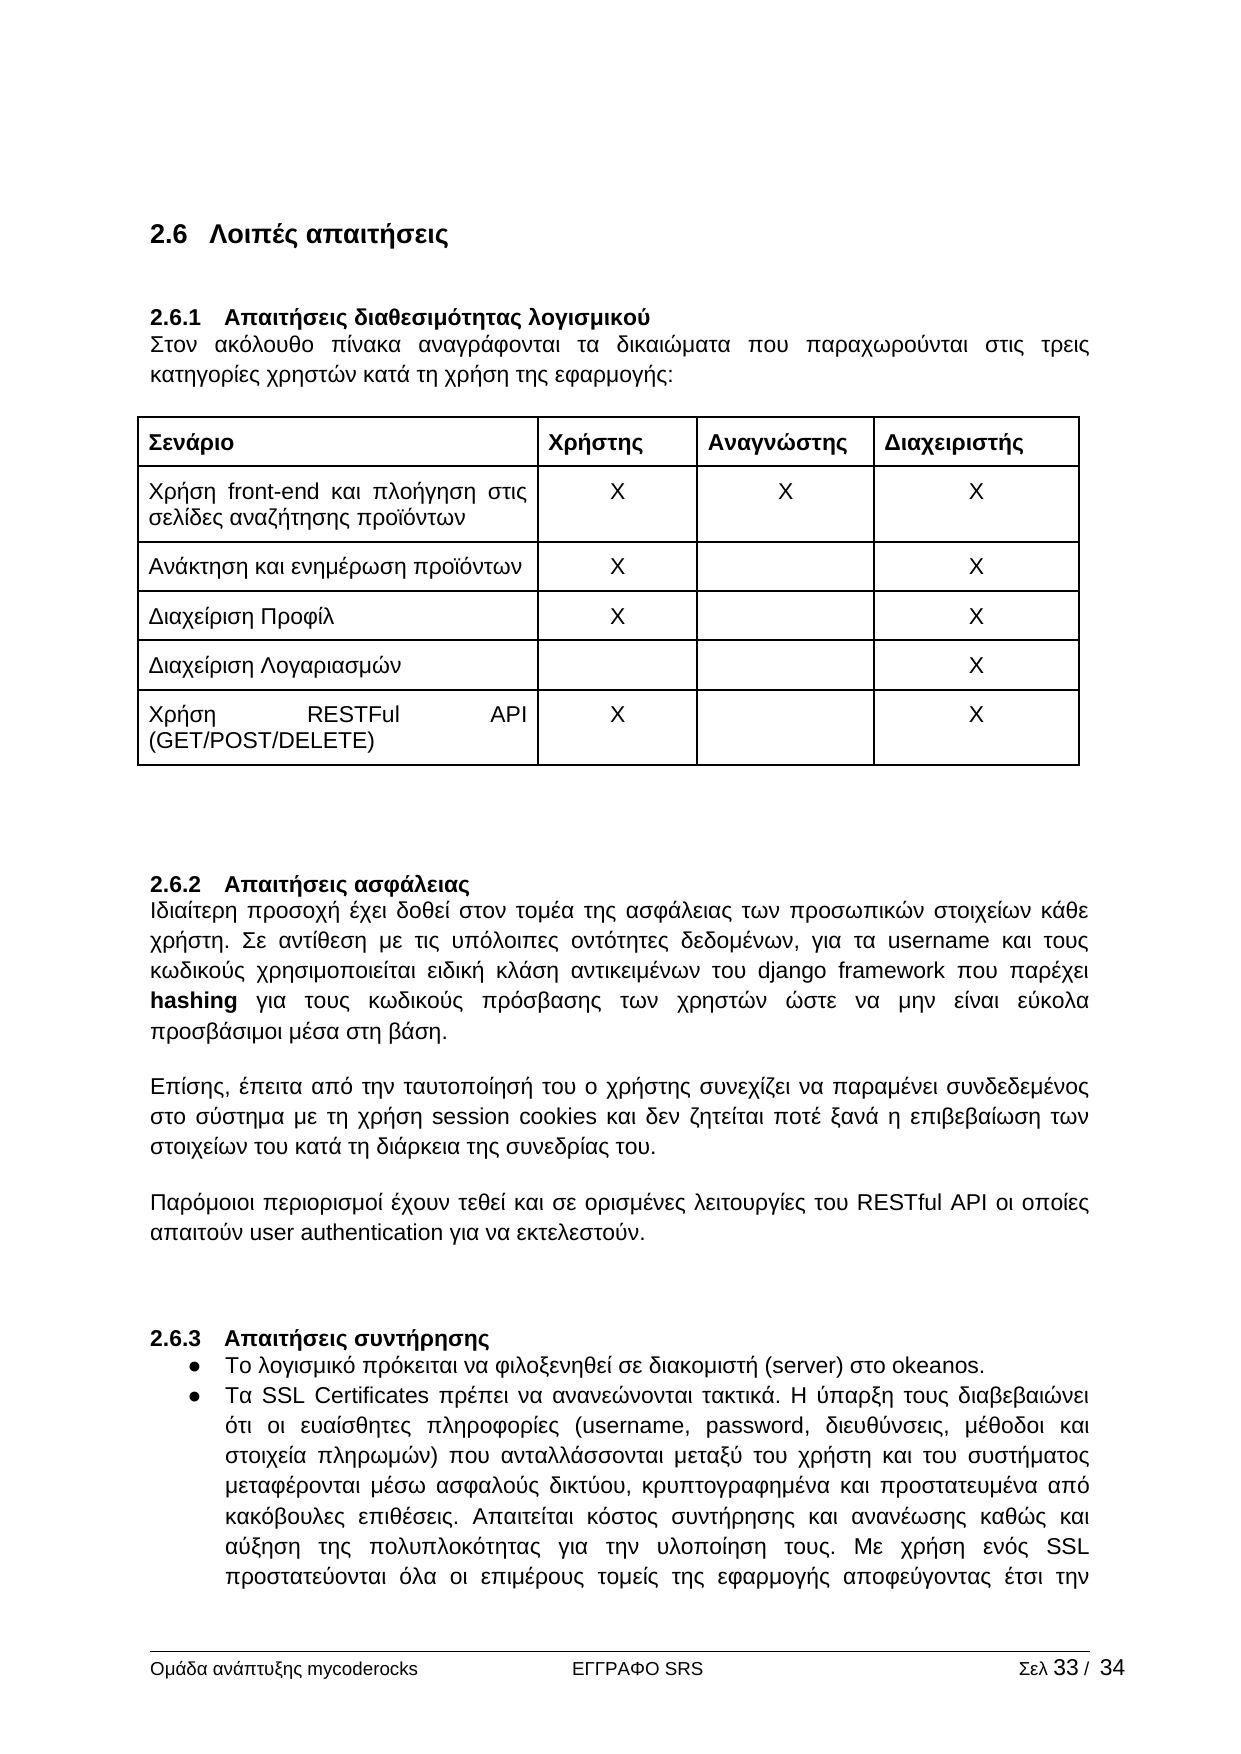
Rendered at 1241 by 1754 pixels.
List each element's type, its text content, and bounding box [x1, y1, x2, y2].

table_cell [698, 592, 873, 639]
table_cell Ανάκτηση και ενημέρωση προϊόντων [139, 543, 537, 590]
text Επίσης, έπειτα από την ταυτοποίησή του ο χρήστης συνεχίζει να παραμένει συνδεδεμένος στο σύστημα με τη χρήση session cookies και δεν ζητείται ποτέ ξανά η επιβεβαίωση των στοιχείων του κατά τη διάρκεια της συνεδρίας του. [150, 1073, 1090, 1160]
list Τα SSL Certificates πρέπει να ανανεώνονται τακτικά. H ύπαρξη τους διαβεβαιώνει ότι οι ευαίσθητες πληροφορίες (username, password, διευθύνσεις, μέθοδοι και στοιχεία πληρωμών) που ανταλλάσσονται μεταξύ του χρήστη και του συστήματος μεταφέρονται μέσω ασφαλούς δικτύου, κρυπτογραφημένα και προστατευμένα από κακόβουλες επιθέσεις. Απαιτείται κόστος συντήρησης και ανανέωσης καθώς και αύξηση της πολυπλοκότητας για την υλοποίηση τους. Με χρήση ενός SSL προστατεύονται όλα οι επιμέρους τομείς της εφαρμογής αποφεύγοντας έτσι την [187, 1382, 1090, 1589]
subtitle 2.6.3 Απαιτήσεις συντήρησης [150, 1325, 1090, 1352]
subtitle 2.6 Λοιπές απαιτήσεις [150, 218, 1090, 249]
text Ιδιαίτερη προσοχή έχει δοθεί στον τομέα της ασφάλειας των προσωπικών στοιχείων κάθε χρήστη. Σε αντίθεση με τις υπόλοιπες οντότητες δεδομένων, για τα username και τους κωδικούς χρησιμοποιείται ειδική κλάση αντικειμένων του django framework που παρέχει hashing για τους κωδικούς πρόσβασης των χρηστών ώστε να μην είναι εύκολα προσβάσιμοι μέσα στη βάση. [150, 897, 1090, 1044]
table_header Σενάριο [139, 418, 537, 465]
table_header Διαχειριστής [875, 418, 1078, 465]
table_cell [698, 543, 873, 590]
table_cell Χ [875, 543, 1078, 590]
table_cell Χ [875, 592, 1078, 639]
table_cell Διαχείριση Προφίλ [139, 592, 537, 639]
table_cell Χ [698, 467, 873, 541]
table_cell [698, 691, 873, 764]
subtitle 2.6.2 Απαιτήσεις ασφάλειας [150, 871, 1090, 897]
table_cell [698, 641, 873, 689]
table_cell [539, 641, 696, 689]
list Το λογισμικό πρόκειται να φιλοξενηθεί σε διακομιστή (server) στο okeanos. [187, 1352, 1090, 1378]
table_cell Χ [875, 641, 1078, 689]
table_cell Χ [539, 592, 696, 639]
table_cell Χ [539, 543, 696, 590]
table_cell Χ [875, 467, 1078, 541]
table_header Χρήστης [539, 418, 696, 465]
table_cell X [875, 691, 1078, 764]
table_header Αναγνώστης [698, 418, 873, 465]
table_cell Χρήση RESTFul API (GET/POST/DELETE) [139, 691, 537, 764]
table_cell X [539, 691, 696, 764]
table_cell Χ [539, 467, 696, 541]
text Παρόμοιοι περιορισμοί έχουν τεθεί και σε ορισμένες λειτουργίες του RESTful API οι οποίες απαιτούν user authentication για να εκτελεστούν. [150, 1188, 1090, 1245]
table_cell Χρήση front-end και πλοήγηση στις σελίδες αναζήτησης προϊόντων [139, 467, 537, 541]
subtitle 2.6.1 Απαιτήσεις διαθεσιμότητας λογισμικού [150, 304, 1090, 331]
table_cell Διαχείριση Λογαριασμών [139, 641, 537, 689]
text Στον ακόλουθο πίνακα αναγράφονται τα δικαιώματα που παραχωρούνται στις τρεις κατηγορίες χρηστών κατά τη χρήση της εφαρμογής: [150, 331, 1090, 387]
